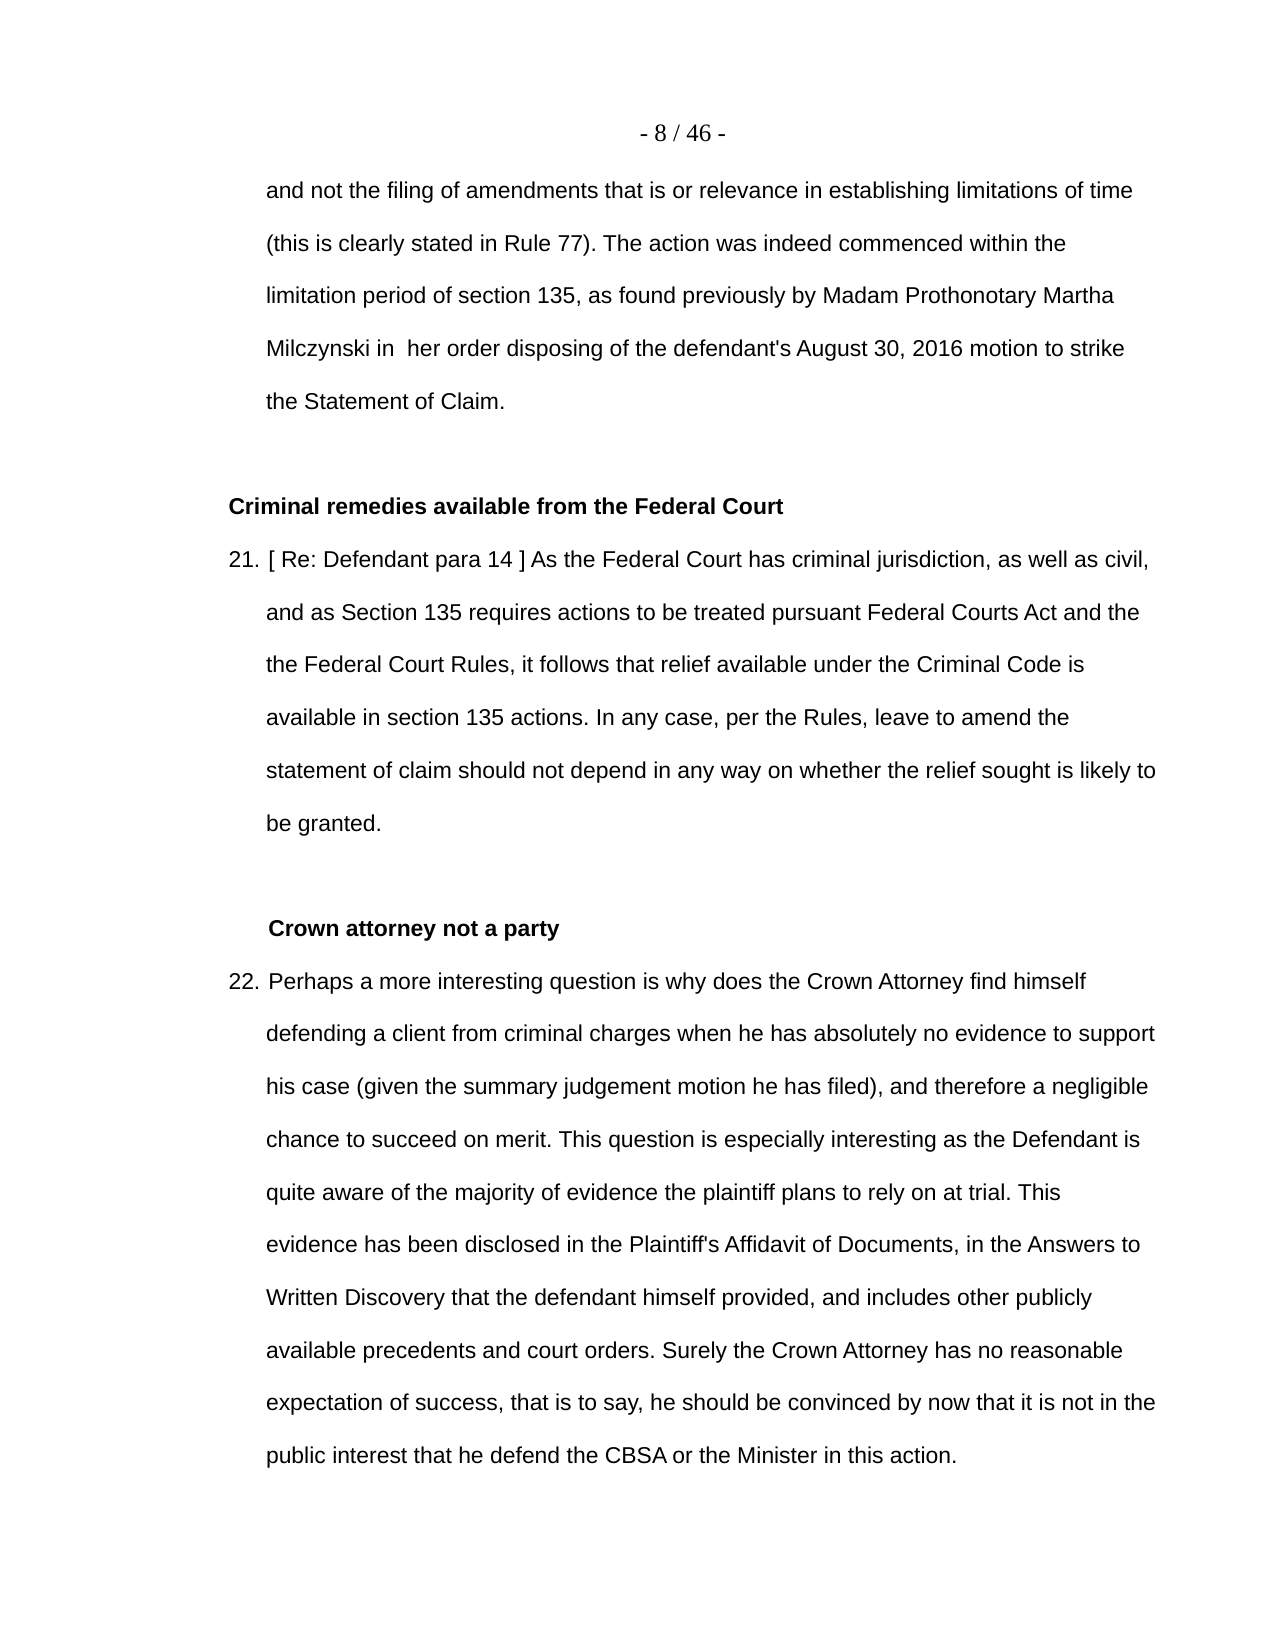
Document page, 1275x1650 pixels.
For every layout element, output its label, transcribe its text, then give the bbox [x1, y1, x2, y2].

subtitle Criminal remedies available from the Federal Court [228, 493, 1157, 520]
subtitle Perhaps a more interesting question is why does the Crown Attorney find himself defending a client from criminal charges when he has absolutely no evidence to support his case (given the summary judgement motion he has filed), and therefore a negligible chance to succeed on merit. This question is especially interesting as the Defendant is quite aware of the majority of evidence the plaintiff plans to rely on at trial. This evidence has been disclosed in the Plaintiff's Affidavit of Documents, in the Answers to Written Discovery that the defendant himself provided, and includes other publicly available precedents and court orders. Surely the Crown Attorney has no reasonable expectation of success, that is to say, he should be convinced by now that it is not in the public interest that he defend the CBSA or the Minister in this action. [228, 968, 1157, 1468]
subtitle and not the filing of amendments that is or relevance in establishing limitations of time (this is clearly stated in Rule 77). The action was indeed commenced within the limitation period of section 135, as found previously by Madam Prothonotary Martha Milczynski in her order disposing of the defendant's August 30, 2016 motion to strike the Statement of Claim. [228, 177, 1157, 414]
subtitle Crown attorney not a party [231, 915, 1157, 941]
subtitle [ Re: Defendant para 14 ] As the Federal Court has criminal jurisdiction, as well as civil, and as Section 135 requires actions to be treated pursuant Federal Courts Act and the the Federal Court Rules, it follows that relief available under the Criminal Code is available in section 135 actions. In any case, per the Rules, leave to amend the statement of claim should not depend in any way on whether the relief sought is likely to be granted. [228, 546, 1157, 836]
